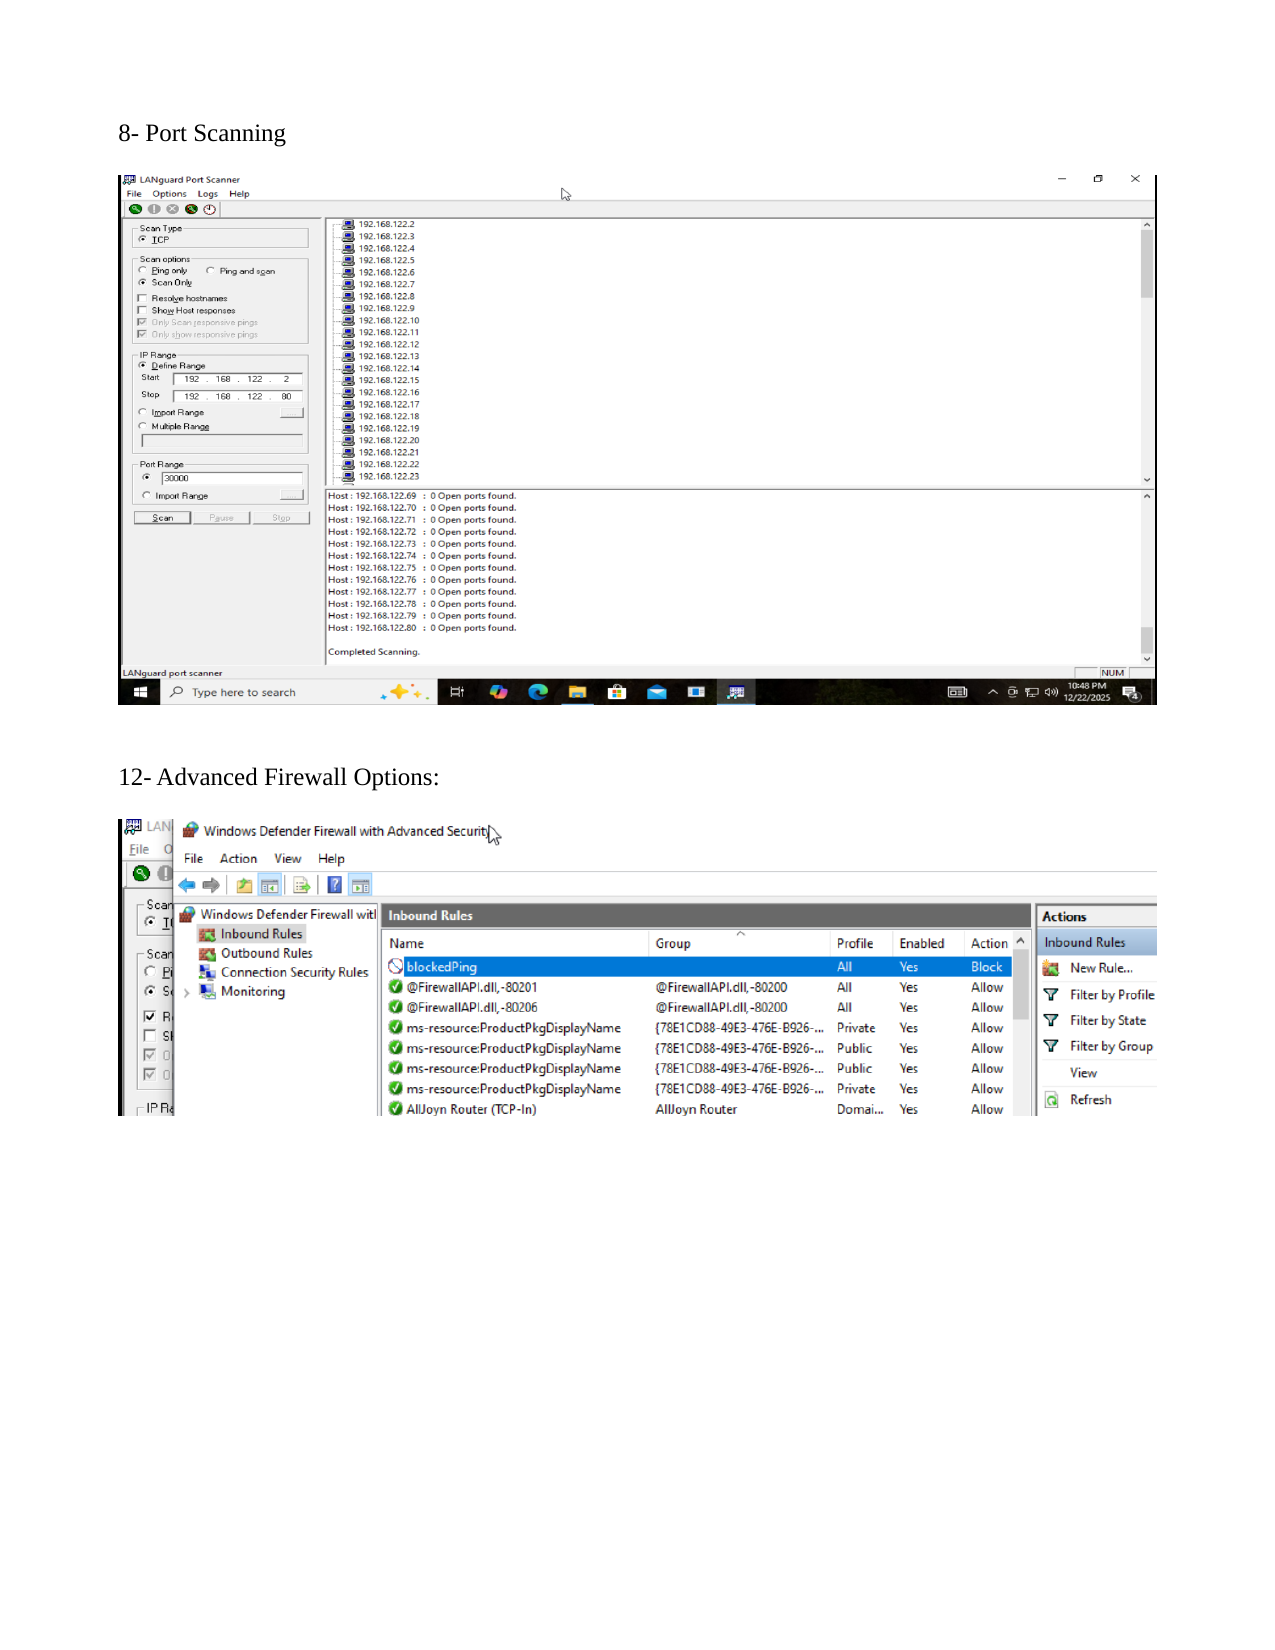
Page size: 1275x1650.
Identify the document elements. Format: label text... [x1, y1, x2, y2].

text 12- Advanced Firewall Options: [118, 762, 1157, 819]
picture [118, 175, 1157, 705]
picture [118, 819, 1157, 1116]
text 8- Port Scanning [118, 118, 1157, 147]
